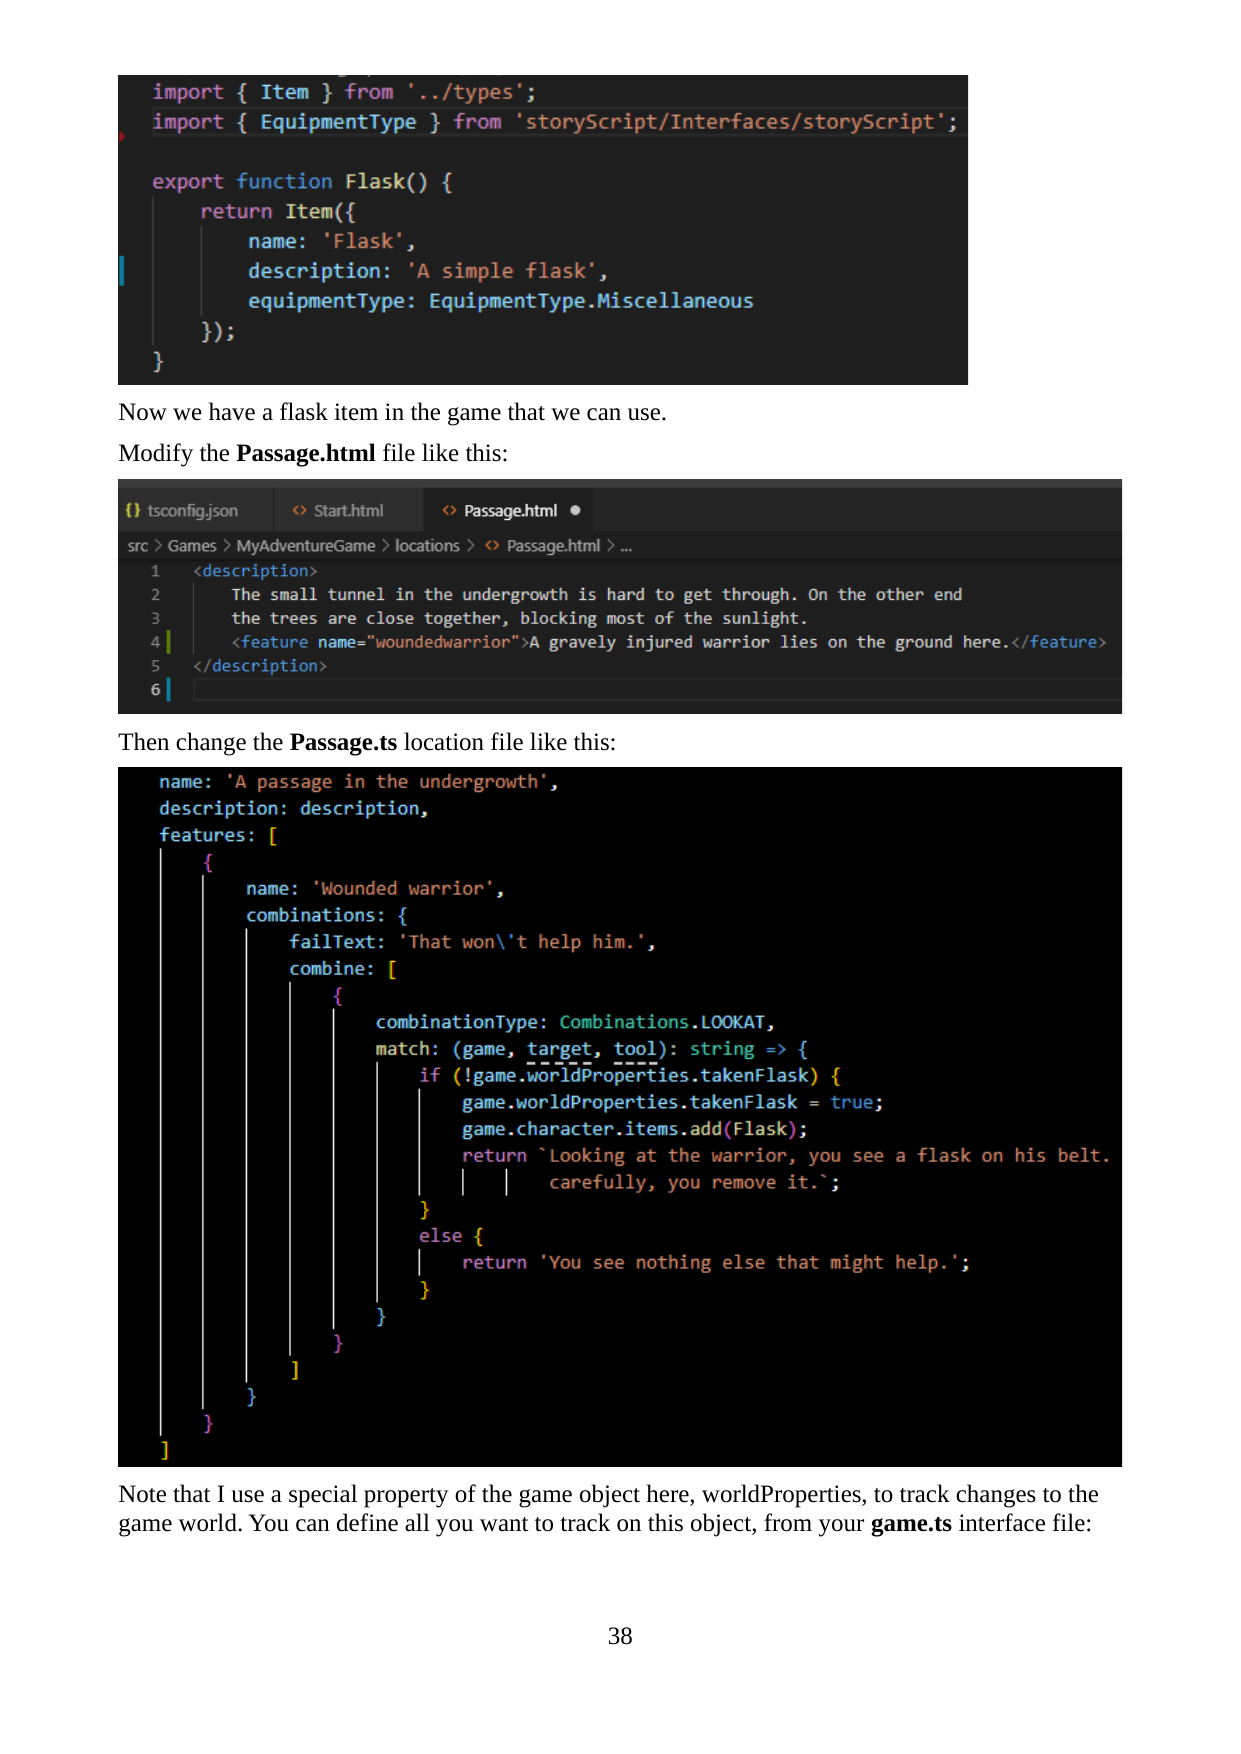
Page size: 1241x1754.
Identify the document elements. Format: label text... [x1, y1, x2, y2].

text Now we have a flask item in the game that we can use. [118, 397, 1122, 426]
text Modify the Passage.html file like this: [118, 438, 1122, 467]
text Note that I use a special property of the game object here, worldProperties, to track changes to the game world. You can define all you want to track on this object, from your game.ts interface file: [118, 1479, 1122, 1537]
text Then change the Passage.ts location file like this: [118, 727, 1122, 755]
